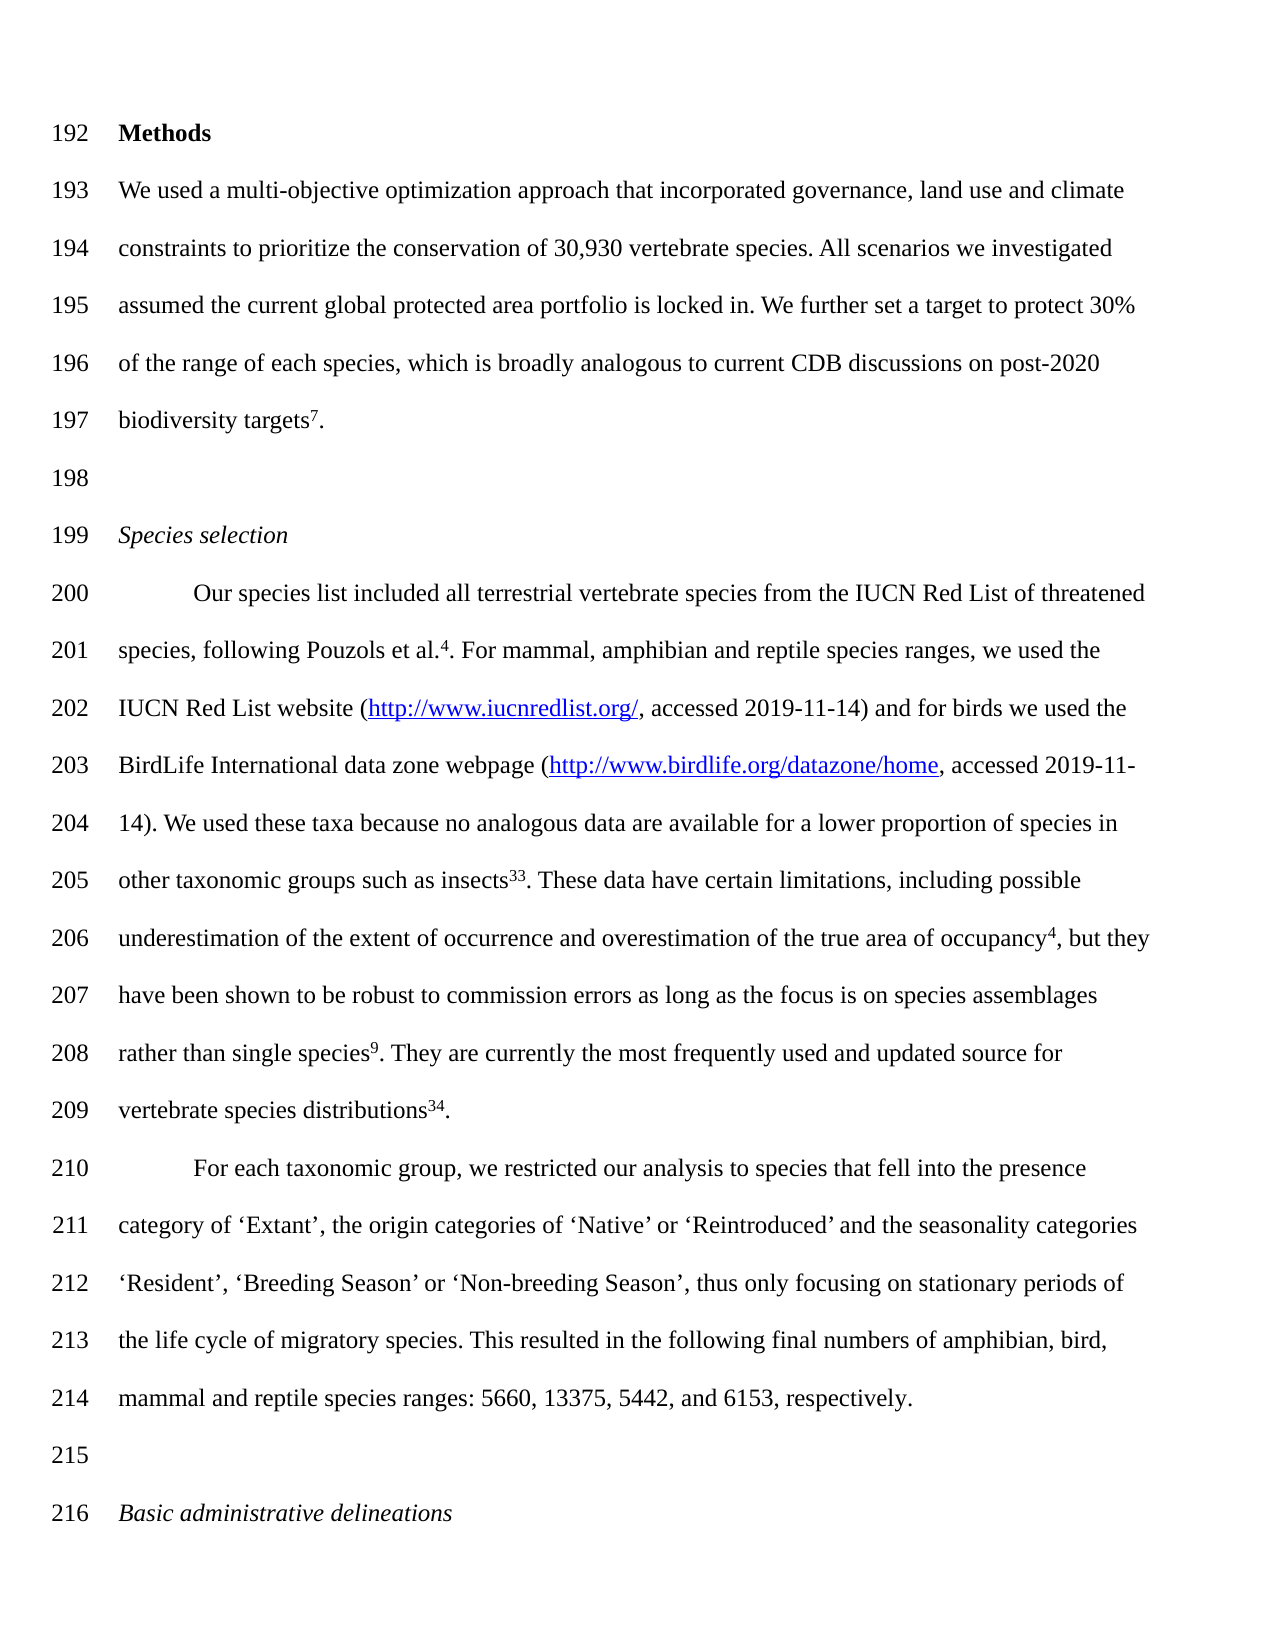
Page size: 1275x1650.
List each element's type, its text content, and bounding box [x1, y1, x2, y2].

text We used a multi-objective optimization approach that incorporated governance, land use and climate constraints to prioritize the conservation of 30,930 vertebrate species. All scenarios we investigated assumed the current global protected area portfolio is locked in. We further set a target to protect 30% of the range of each species, which is broadly analogous to current CDB discussions on post-2020 biodiversity targets7. [118, 176, 1157, 434]
text Basic administrative delineations [118, 1498, 1157, 1527]
text Species selection [118, 521, 1157, 549]
text Methods [118, 118, 1157, 147]
text For each taxonomic group, we restricted our analysis to species that fell into the presence category of ‘Extant’, the origin categories of ‘Native’ or ‘Reintroduced’ and the seasonality categories ‘Resident’, ‘Breeding Season’ or ‘Non-breeding Season’, thus only focusing on stationary periods of the life cycle of migratory species. This resulted in the following final numbers of amphibian, bird, mammal and reptile species ranges: 5660, 13375, 5442, and 6153, respectively. [118, 1153, 1157, 1412]
text Our species list included all terrestrial vertebrate species from the IUCN Red List of threatened species, following Pouzols et al.4. For mammal, amphibian and reptile species ranges, we used the IUCN Red List website (http://www.iucnredlist.org/, accessed 2019-11-14) and for birds we used the BirdLife International data zone webpage (http://www.birdlife.org/datazone/home, accessed 2019-11-14). We used these taxa because no analogous data are available for a lower proportion of species in other taxonomic groups such as insects33. These data have certain limitations, including possible underestimation of the extent of occurrence and overestimation of the true area of occupancy4, but they have been shown to be robust to commission errors as long as the focus is on species assemblages rather than single species9. They are currently the most frequently used and updated source for vertebrate species distributions34. [118, 578, 1157, 1124]
